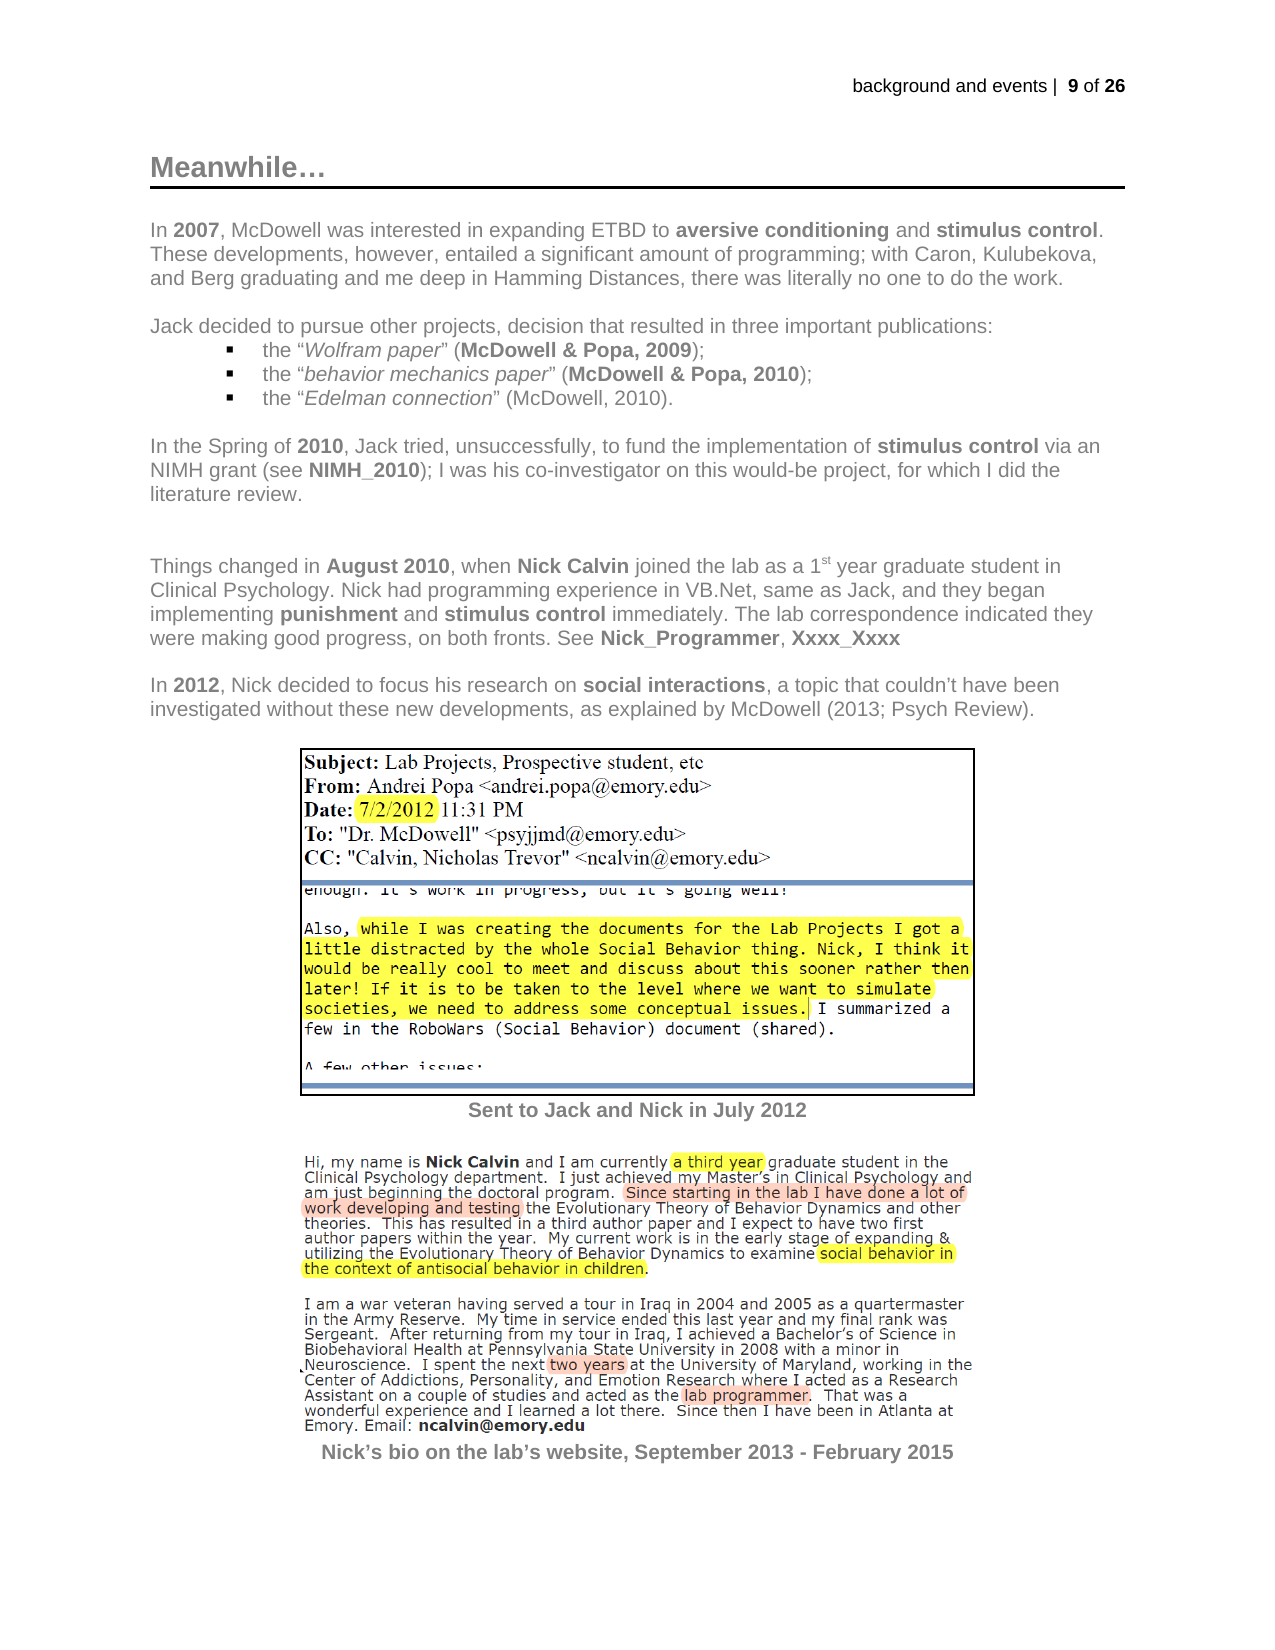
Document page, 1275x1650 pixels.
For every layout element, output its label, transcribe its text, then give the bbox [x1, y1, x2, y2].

list the “Wolfram paper” (McDowell & Popa, 2009); [225, 337, 1125, 362]
list the “Edelman connection” (McDowell, 2010). [225, 386, 1125, 410]
picture [300, 1149, 976, 1436]
text Nick’s bio on the lab’s website, September 2013 - February 2015 [150, 1440, 1125, 1464]
text Jack decided to pursue other projects, decision that resulted in three important publications: [150, 313, 1125, 337]
subtitle Meanwhile… [150, 150, 1125, 186]
text Sent to Jack and Nick in July 2012 [150, 1098, 1125, 1122]
list the “behavior mechanics paper” (McDowell & Popa, 2010); [225, 362, 1125, 386]
text In 2007, McDowell was interested in expanding ETBD to aversive conditioning and stimulus control. These developments, however, entailed a significant amount of programming; with Caron, Kulubekova, and Berg graduating and me deep in Hamming Distances, there was literally no one to do the work. [150, 218, 1125, 289]
picture [302, 750, 973, 1094]
text In 2012, Nick decided to focus his research on social interactions, a topic that couldn’t have been investigated without these new developments, as explained by McDowell (2013; Psych Review). [150, 673, 1125, 721]
text In the Spring of 2010, Jack tried, unsuccessfully, to fund the implementation of stimulus control via an NIMH grant (see NIMH_2010); I was his co-investigator on this would-be project, for which I did the literature review. [150, 434, 1125, 506]
text Things changed in August 2010, when Nick Calvin joined the lab as a 1st year graduate student in Clinical Psychology. Nick had programming experience in VB.Net, same as Jack, and they began implementing punishment and stimulus control immediately. The lab correspondence indicated they were making good progress, on both fronts. See Nick_Programmer, Xxxx_Xxxx [150, 553, 1125, 649]
